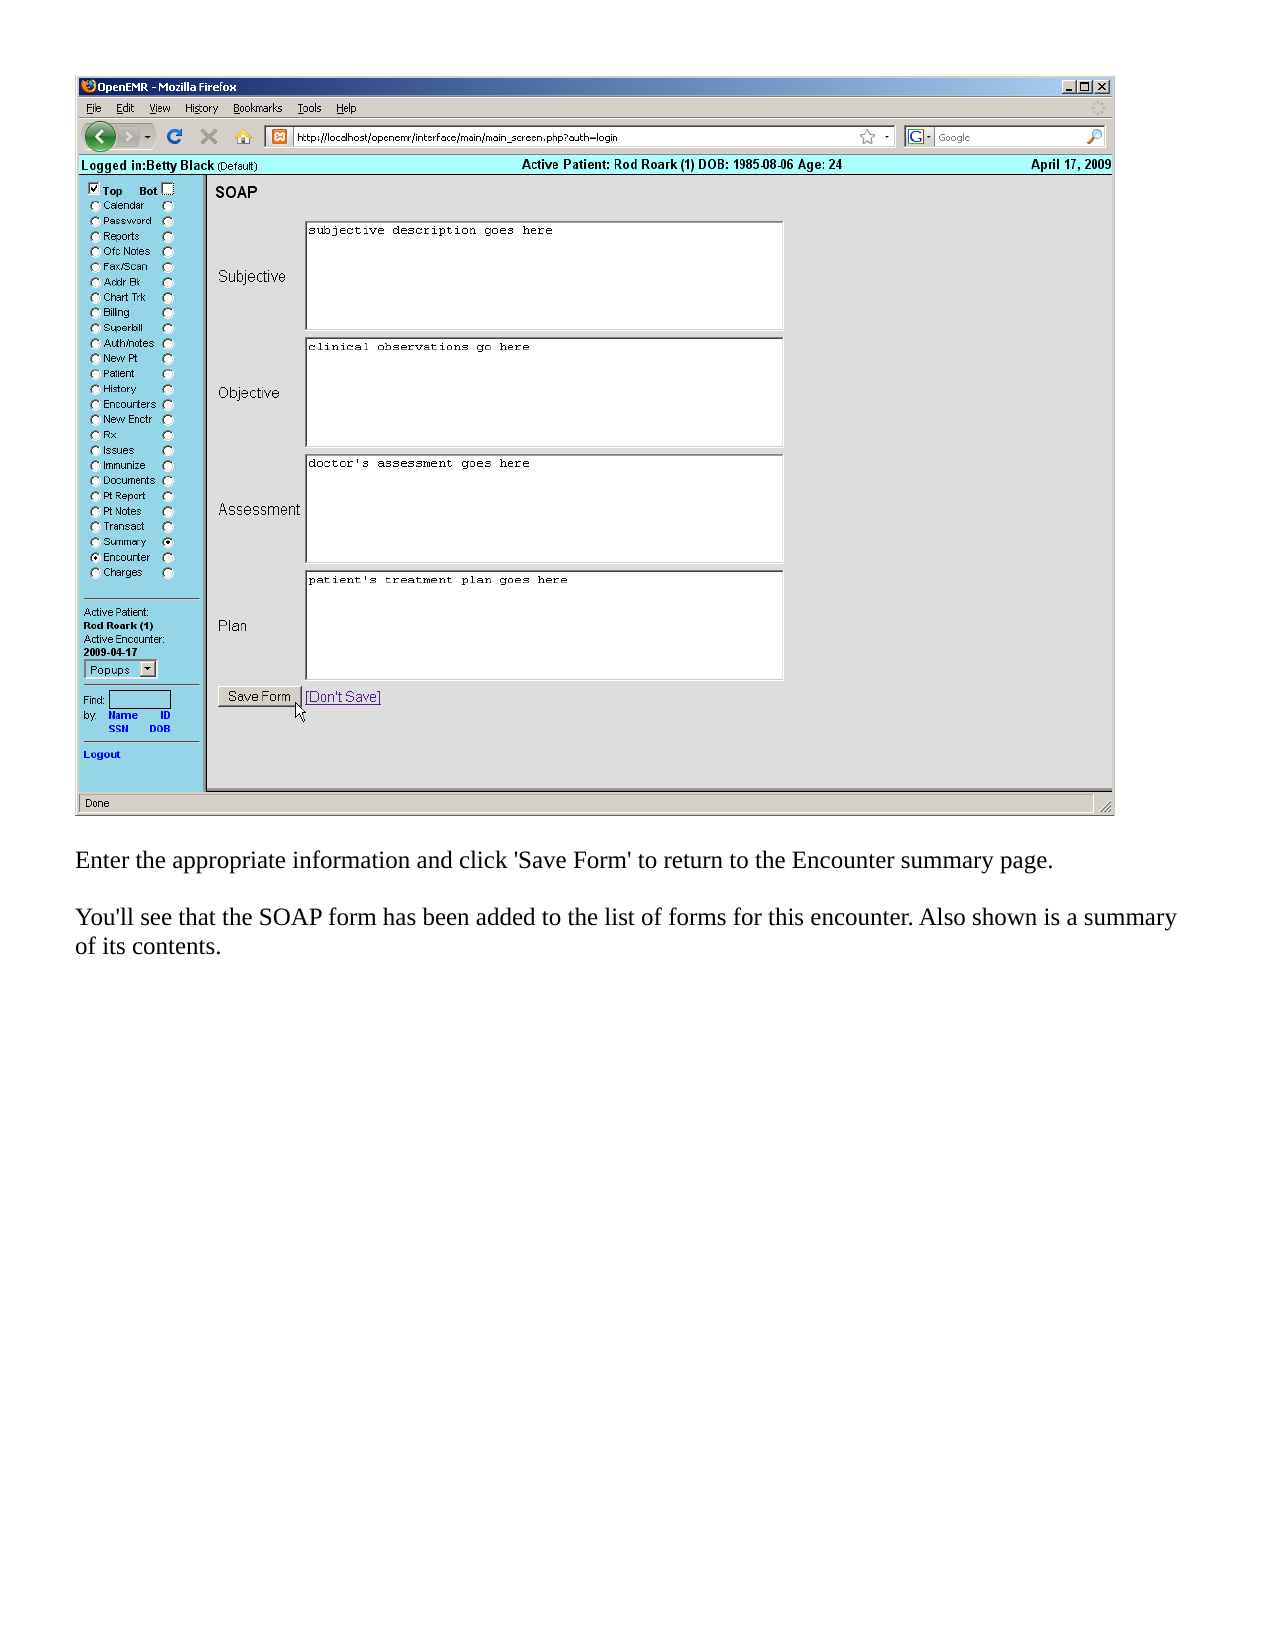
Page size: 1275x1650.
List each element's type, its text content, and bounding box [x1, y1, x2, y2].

text You'll see that the SOAP form has been added to the list of forms for this encounter. Also shown is a summary of its contents. [75, 902, 1200, 960]
picture [75, 75, 1115, 816]
text Enter the appropriate information and click 'Save Form' to return to the Encounter summary page. [75, 845, 1200, 873]
